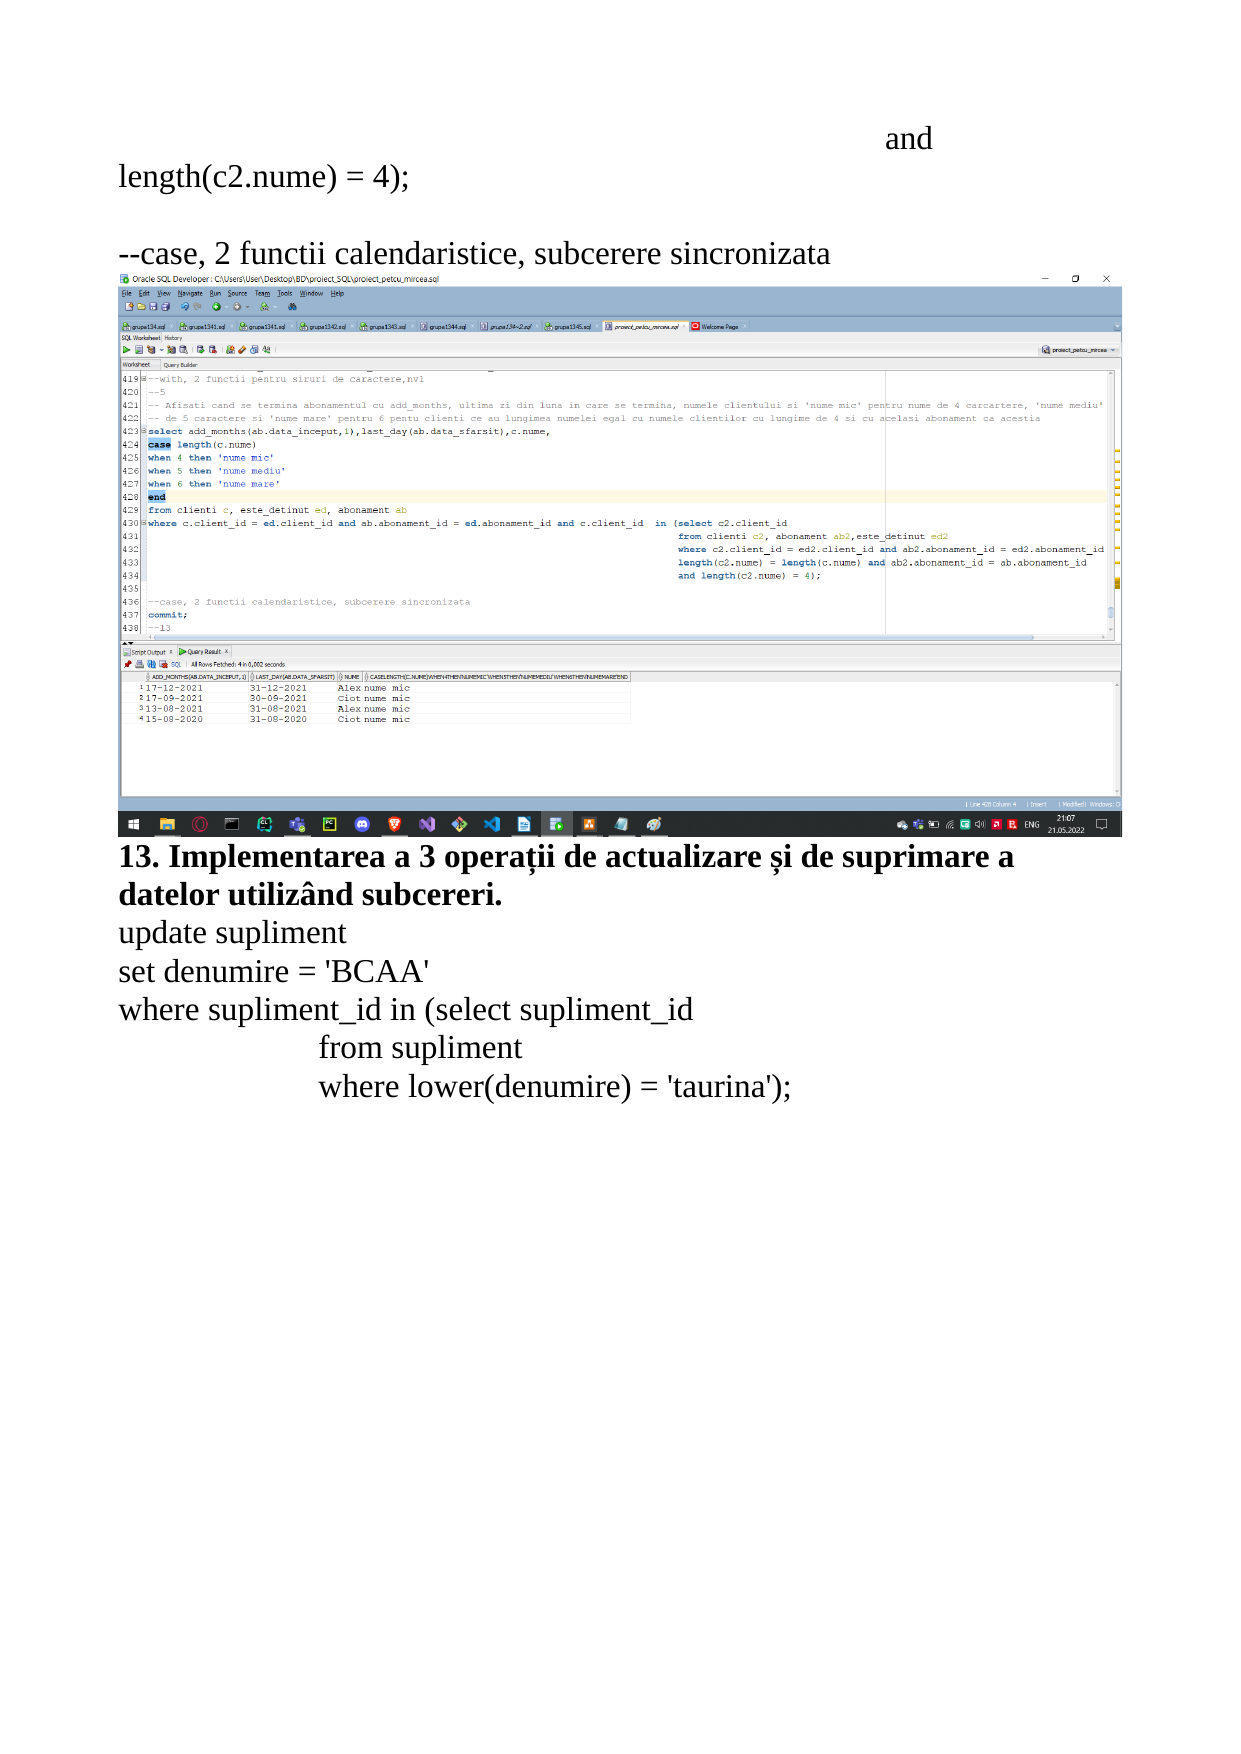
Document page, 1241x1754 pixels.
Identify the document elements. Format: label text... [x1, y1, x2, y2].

text from supliment [118, 1028, 1122, 1066]
text update supliment [118, 913, 1122, 951]
text 13. Implementarea a 3 operații de actualizare și de suprimare a datelor utilizând subcereri. [118, 837, 1122, 913]
text where supliment_id in (select supliment_id [118, 989, 1122, 1028]
text and length(c2.nume) = 4); [118, 118, 1122, 195]
text where lower(denumire) = 'taurina'); [118, 1066, 1122, 1104]
picture [118, 271, 1123, 837]
text set denumire = 'BCAA' [118, 951, 1122, 989]
text --case, 2 functii calendaristice, subcerere sincronizata [118, 233, 1122, 271]
